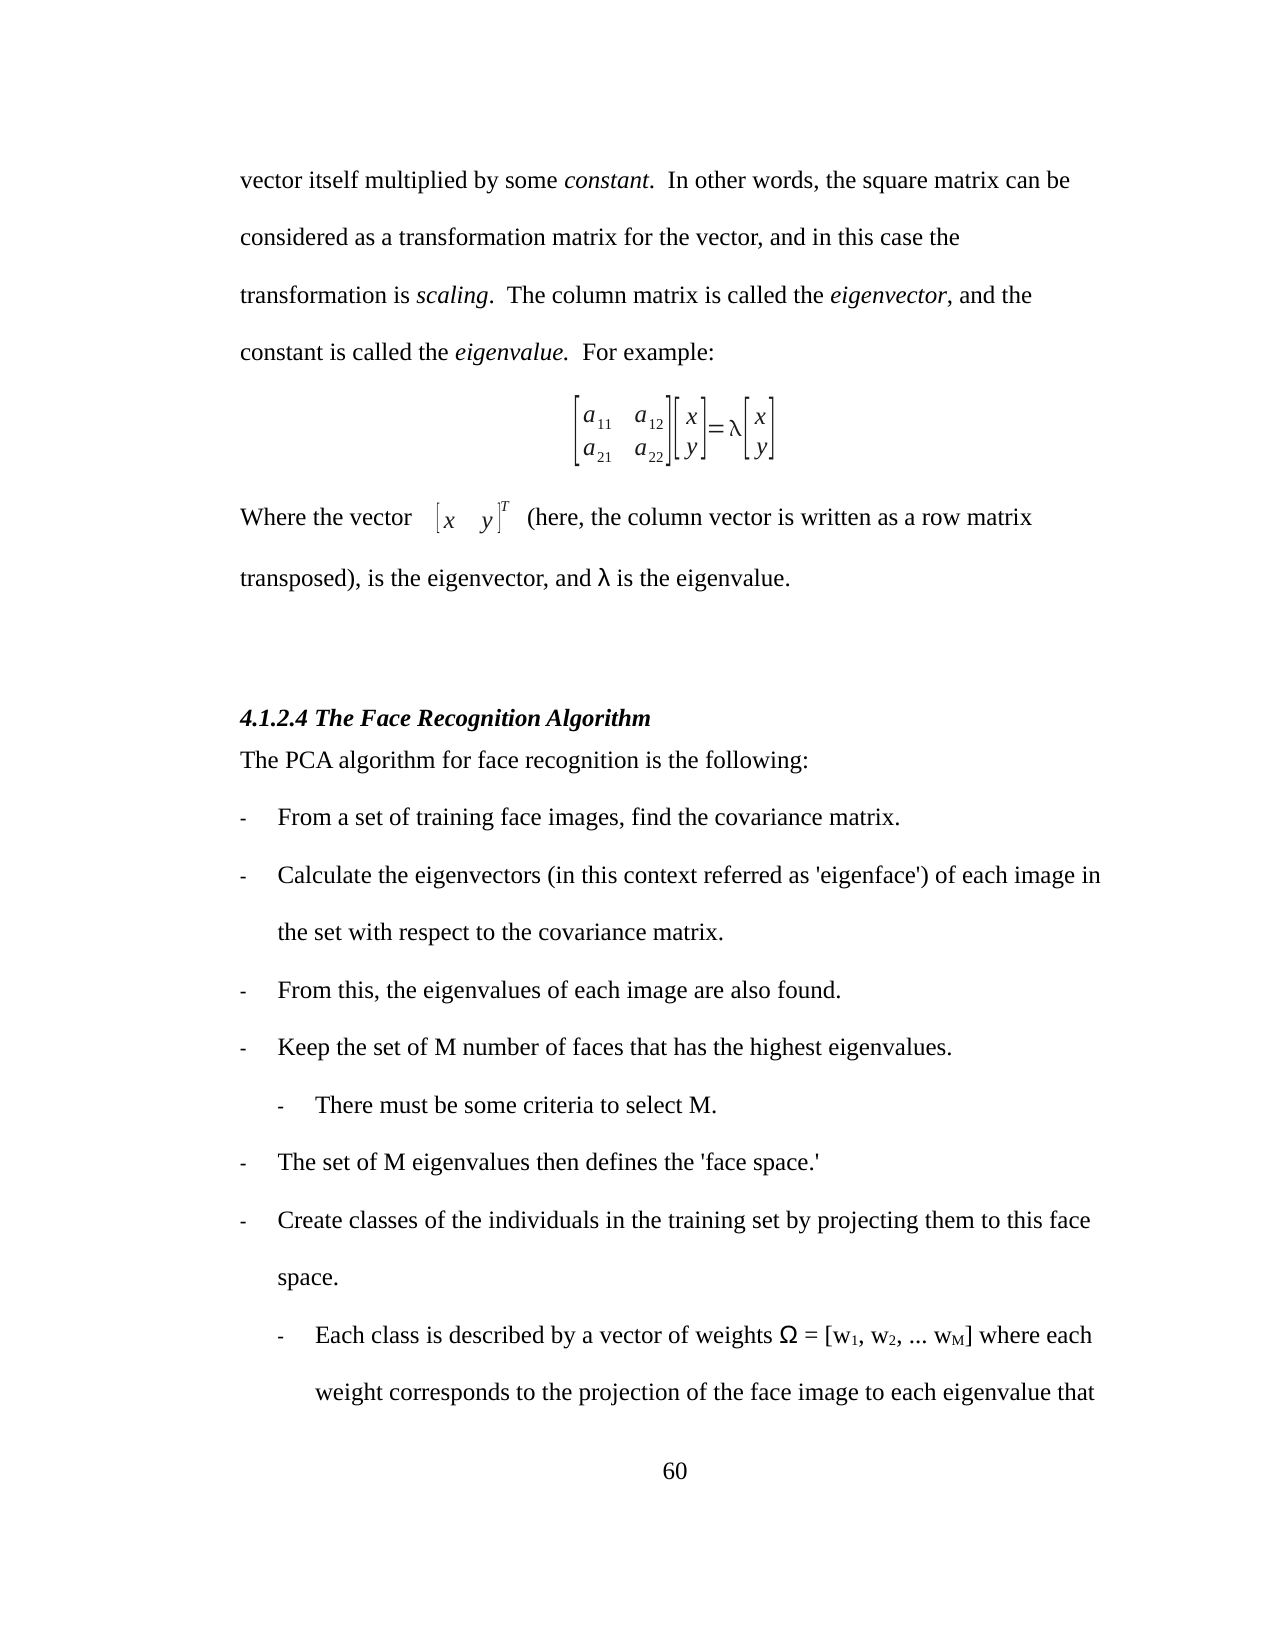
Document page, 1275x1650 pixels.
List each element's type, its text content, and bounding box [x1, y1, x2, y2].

text The PCA algorithm for face recognition is the following: [240, 745, 1110, 773]
list Calculate the eigenvectors (in this context referred as 'eigenface') of each image in the set with respect to the covariance matrix. [240, 860, 1110, 946]
list Keep the set of M number of faces that has the highest eigenvalues. [240, 1032, 1110, 1061]
text vector itself multiplied by some constant. In other words, the square matrix can be considered as a transformation matrix for the vector, and in this case the transformation is scaling. The column matrix is called the eigenvector, and the constant is called the eigenvalue. For example: [240, 165, 1110, 366]
list From a set of training face images, find the covariance matrix. [240, 802, 1110, 831]
list From this, the eigenvalues of each image are also found. [240, 975, 1110, 1003]
subtitle 4.1.2.4 The Face Recognition Algorithm [240, 704, 1110, 732]
list Create classes of the individuals in the training set by projecting them to this face space. [240, 1205, 1110, 1291]
list There must be some criteria to select M. [277, 1090, 1110, 1118]
list The set of M eigenvalues then defines the 'face space.' [240, 1147, 1110, 1176]
list Each class is described by a vector of weights Ω = [w1, w2, ... wM] where each weight corresponds to the projection of the face image to each eigenvalue that [277, 1320, 1110, 1406]
text Where the vector (here, the column vector is written as a row matrix transposed), is the eigenvector, and λ is the eigenvalue. [240, 497, 1110, 592]
